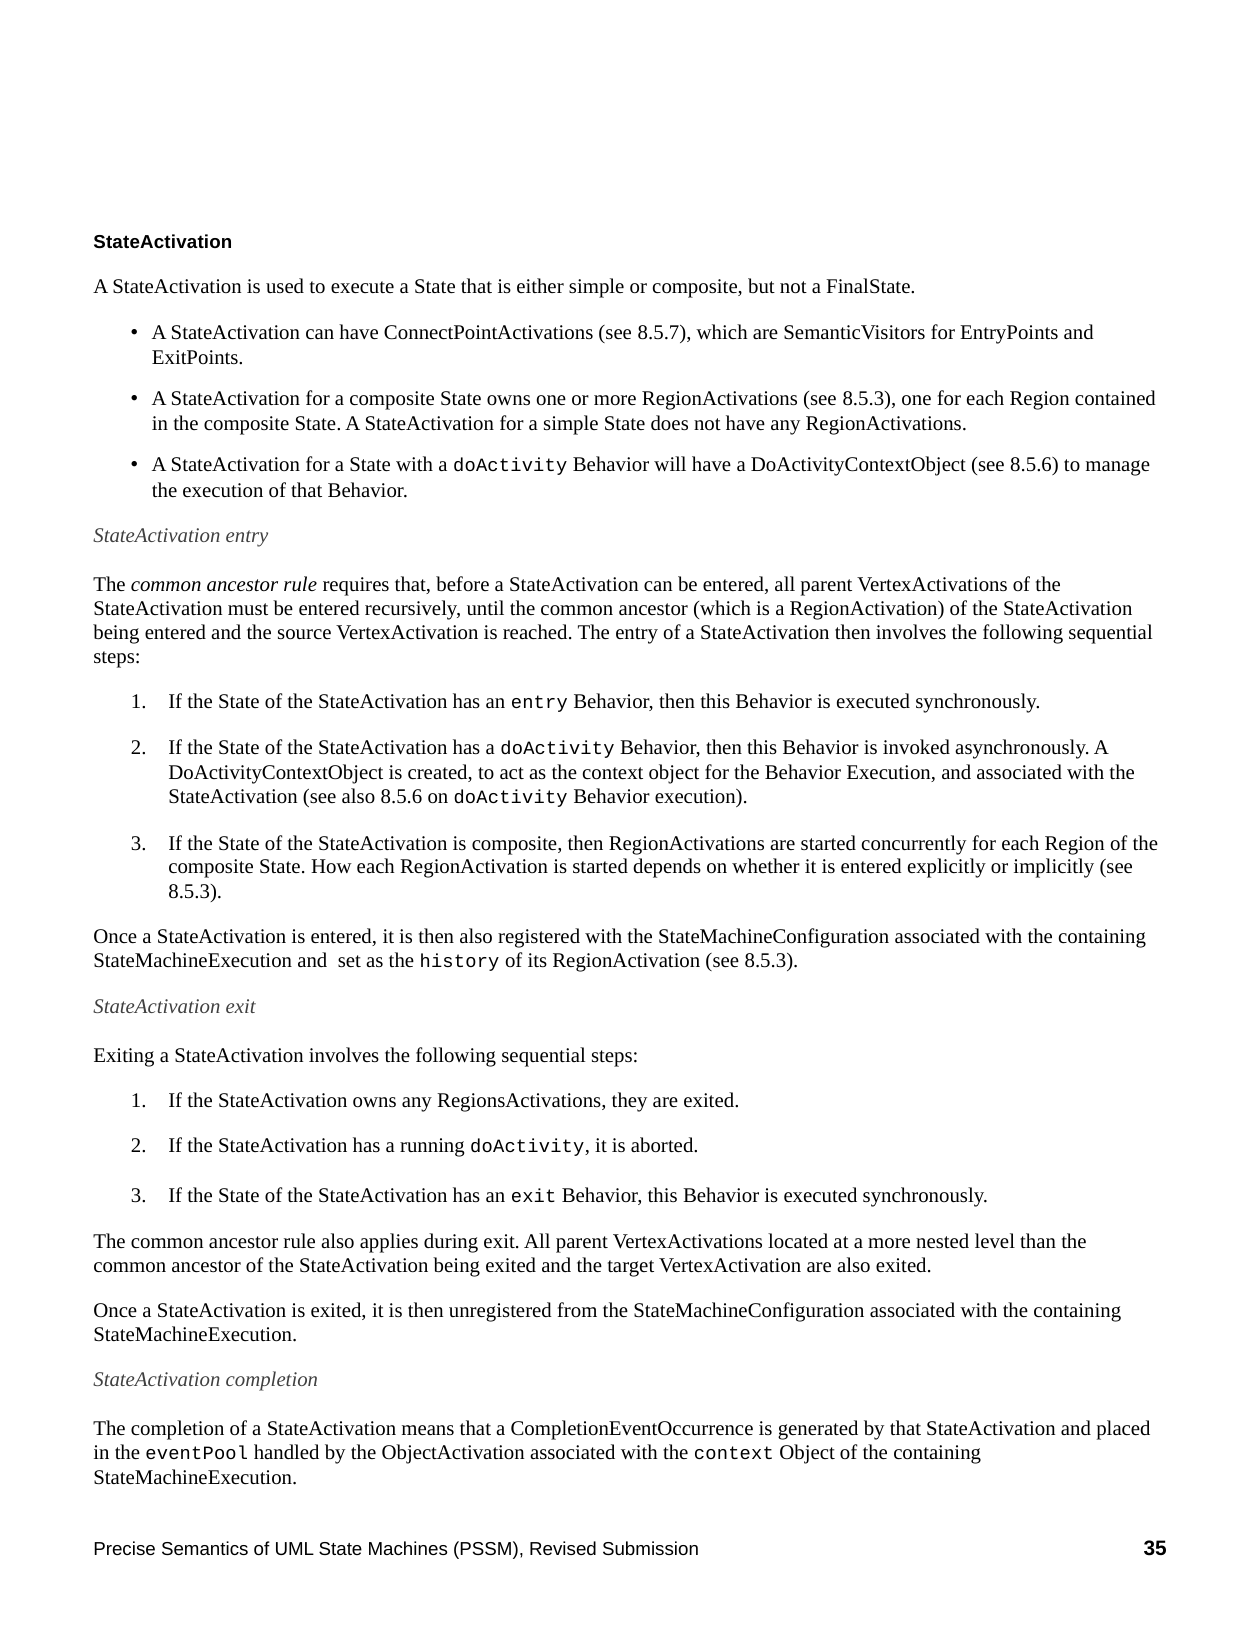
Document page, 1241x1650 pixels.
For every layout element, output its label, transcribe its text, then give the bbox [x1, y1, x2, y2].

list If the State of the StateActivation is composite, then RegionActivations are started concurrently for each Region of the composite State. How each RegionActivation is started depends on whether it is entered explicitly or implicitly (see 8.5.3). [131, 830, 1164, 903]
subtitle StateActivation exit [93, 994, 1164, 1018]
text A StateActivation is used to execute a State that is either simple or composite, but not a FinalState. [93, 274, 1164, 298]
text The common ancestor rule requires that, before a StateActivation can be entered, all parent VertexActivations of the StateActivation must be entered recursively, until the common ancestor (which is a RegionActivation) of the StateActivation being entered and the source VertexActivation is reached. The entry of a StateActivation then involves the following sequential steps: [93, 572, 1164, 668]
list A StateActivation can have ConnectPointActivations (see 8.5.7), which are SemanticVisitors for EntryPoints and ExitPoints. [131, 319, 1164, 369]
list If the StateActivation has a running doActivity, it is aborted. [131, 1133, 1164, 1158]
list If the State of the StateActivation has an exit Behavior, this Behavior is executed synchronously. [131, 1183, 1164, 1208]
text Once a StateActivation is entered, it is then also registered with the StateMachineConfiguration associated with the containing StateMachineExecution and set as the history of its RegionActivation (see 8.5.3). [93, 924, 1164, 973]
text Exiting a StateActivation involves the following sequential steps: [93, 1042, 1164, 1067]
list If the State of the StateActivation has a doActivity Behavior, then this Behavior is invoked asynchronously. A DoActivityContextObject is created, to act as the context object for the Behavior Execution, and associated with the StateActivation (see also 8.5.6 on doActivity Behavior execution). [131, 735, 1164, 809]
text The common ancestor rule also applies during exit. All parent VertexActivations located at a more nested level than the common ancestor of the StateActivation being exited and the target VertexActivation are also exited. [93, 1229, 1164, 1277]
text The completion of a StateActivation means that a CompletionEventOccurrence is generated by that StateActivation and placed in the eventPool handled by the ObjectActivation associated with the context Object of the containing StateMachineExecution. [93, 1416, 1164, 1489]
subtitle StateActivation entry [93, 523, 1164, 547]
subtitle StateActivation [93, 231, 1164, 253]
list If the State of the StateActivation has an entry Behavior, then this Behavior is executed synchronously. [131, 689, 1164, 714]
subtitle StateActivation completion [93, 1367, 1164, 1391]
list A StateActivation for a composite State owns one or more RegionActivations (see 8.5.3), one for each Region contained in the composite State. A StateActivation for a simple State does not have any RegionActivations. [131, 385, 1164, 435]
list If the StateActivation owns any RegionsActivations, they are exited. [131, 1088, 1164, 1112]
text Once a StateActivation is exited, it is then unregistered from the StateMachineConfiguration associated with the containing StateMachineExecution. [93, 1298, 1164, 1346]
list A StateActivation for a State with a doActivity Behavior will have a DoActivityContextObject (see 8.5.6) to manage the execution of that Behavior. [131, 452, 1164, 502]
